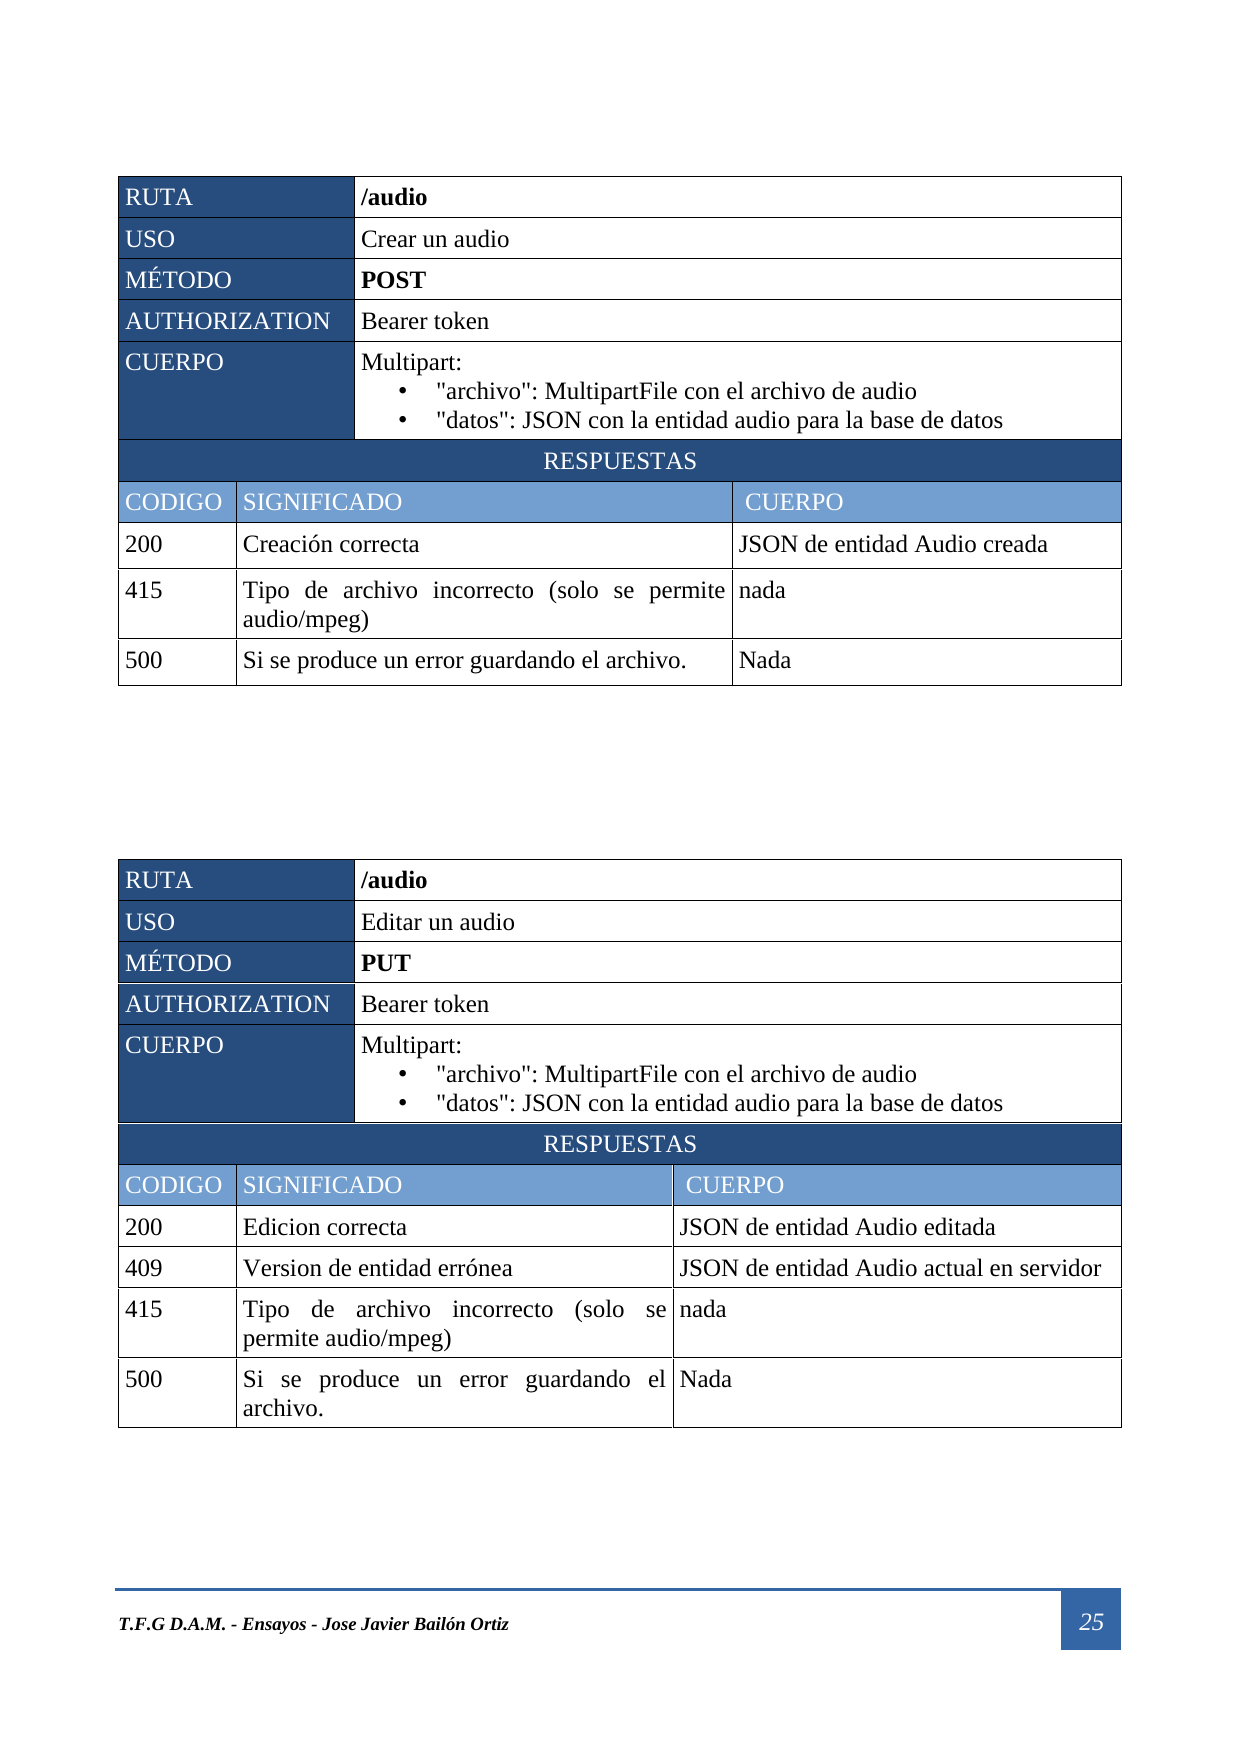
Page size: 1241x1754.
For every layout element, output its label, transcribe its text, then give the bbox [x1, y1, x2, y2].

table_cell Multipart: "archivo": MultipartFile con el archivo de audio "datos": JSON con la entidad audio para la base de datos [355, 342, 1121, 439]
table_cell Tipo de archivo incorrecto (solo se permite audio/mpeg) [237, 570, 732, 638]
table_cell JSON de entidad Audio creada [733, 523, 1121, 568]
table_cell Creación correcta [237, 523, 732, 568]
table_header RUTA [119, 177, 354, 217]
table_cell POST [355, 259, 1121, 299]
table_cell AUTHORIZATION [119, 300, 354, 341]
table_cell 500 [119, 1359, 236, 1427]
table_cell SIGNIFICADO [237, 1165, 672, 1205]
table_cell Crear un audio [355, 218, 1121, 258]
table_cell 200 [119, 1206, 236, 1246]
table_cell CODIGO [119, 1165, 236, 1205]
table_header /audio [355, 860, 1121, 900]
table_cell 500 [119, 640, 236, 685]
table_cell 415 [119, 570, 236, 638]
table_cell JSON de entidad Audio editada [674, 1206, 1121, 1246]
table_cell Multipart: "archivo": MultipartFile con el archivo de audio "datos": JSON con la entidad audio para la base de datos [355, 1025, 1121, 1122]
table_cell MÉTODO [119, 942, 354, 982]
table_cell Bearer token [355, 984, 1121, 1024]
table_cell 200 [119, 523, 236, 568]
table_cell SIGNIFICADO [237, 482, 732, 522]
table_cell Si se produce un error guardando el archivo. [237, 640, 732, 685]
table_cell CUERPO [119, 342, 354, 439]
table_cell Nada [733, 640, 1121, 685]
table_cell nada [674, 1289, 1121, 1357]
table_cell Version de entidad errónea [237, 1247, 672, 1287]
table_cell 415 [119, 1289, 236, 1357]
table_cell 409 [119, 1247, 236, 1287]
table_cell Nada [674, 1359, 1121, 1427]
table_cell CODIGO [119, 482, 236, 522]
table_cell CUERPO [674, 1165, 1121, 1205]
table_cell JSON de entidad Audio actual en servidor [674, 1247, 1121, 1287]
table_cell MÉTODO [119, 259, 354, 299]
table_cell Si se produce un error guardando el archivo. [237, 1359, 672, 1427]
table_cell AUTHORIZATION [119, 984, 354, 1024]
table_cell RESPUESTAS [119, 440, 1121, 481]
table_cell Editar un audio [355, 901, 1121, 941]
table_cell PUT [355, 942, 1121, 982]
table_header /audio [355, 177, 1121, 217]
table_cell Bearer token [355, 300, 1121, 341]
table_cell CUERPO [119, 1025, 354, 1122]
table_header RUTA [119, 860, 354, 900]
table_cell Tipo de archivo incorrecto (solo se permite audio/mpeg) [237, 1289, 672, 1357]
table_cell USO [119, 901, 354, 941]
table_cell CUERPO [733, 482, 1121, 522]
table_cell Edicion correcta [237, 1206, 672, 1246]
table_cell USO [119, 218, 354, 258]
table_cell nada [733, 570, 1121, 638]
table_cell RESPUESTAS [119, 1124, 1121, 1164]
